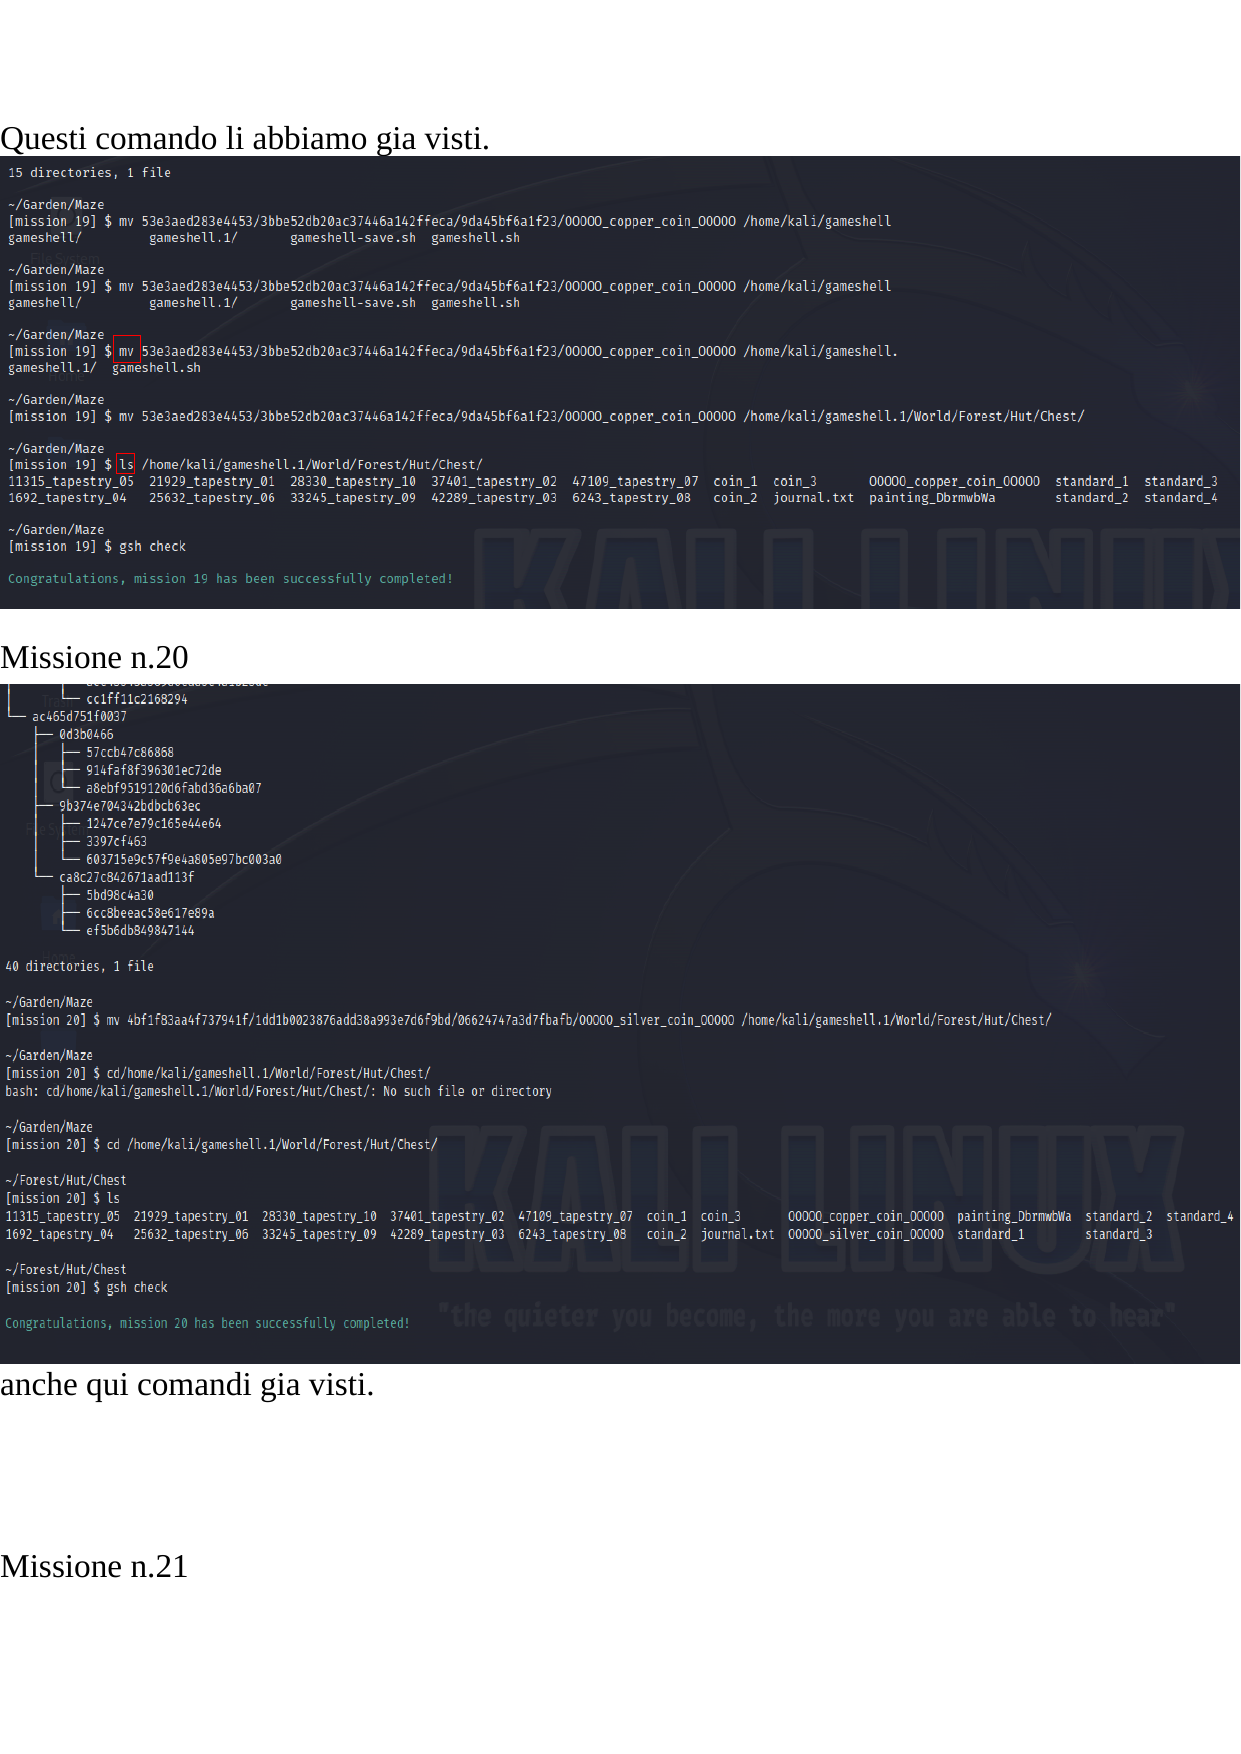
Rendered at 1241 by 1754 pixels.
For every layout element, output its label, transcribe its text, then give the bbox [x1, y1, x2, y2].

picture [0, 156, 1241, 609]
text Questi comando li abbiamo gia visti. [0, 118, 1240, 156]
picture [0, 684, 1241, 1364]
text Missione n.21 [0, 1546, 1240, 1584]
text anche qui comandi gia visti. [0, 1364, 1240, 1402]
text Missione n.20 [0, 637, 1240, 675]
text [0, 675, 1240, 684]
